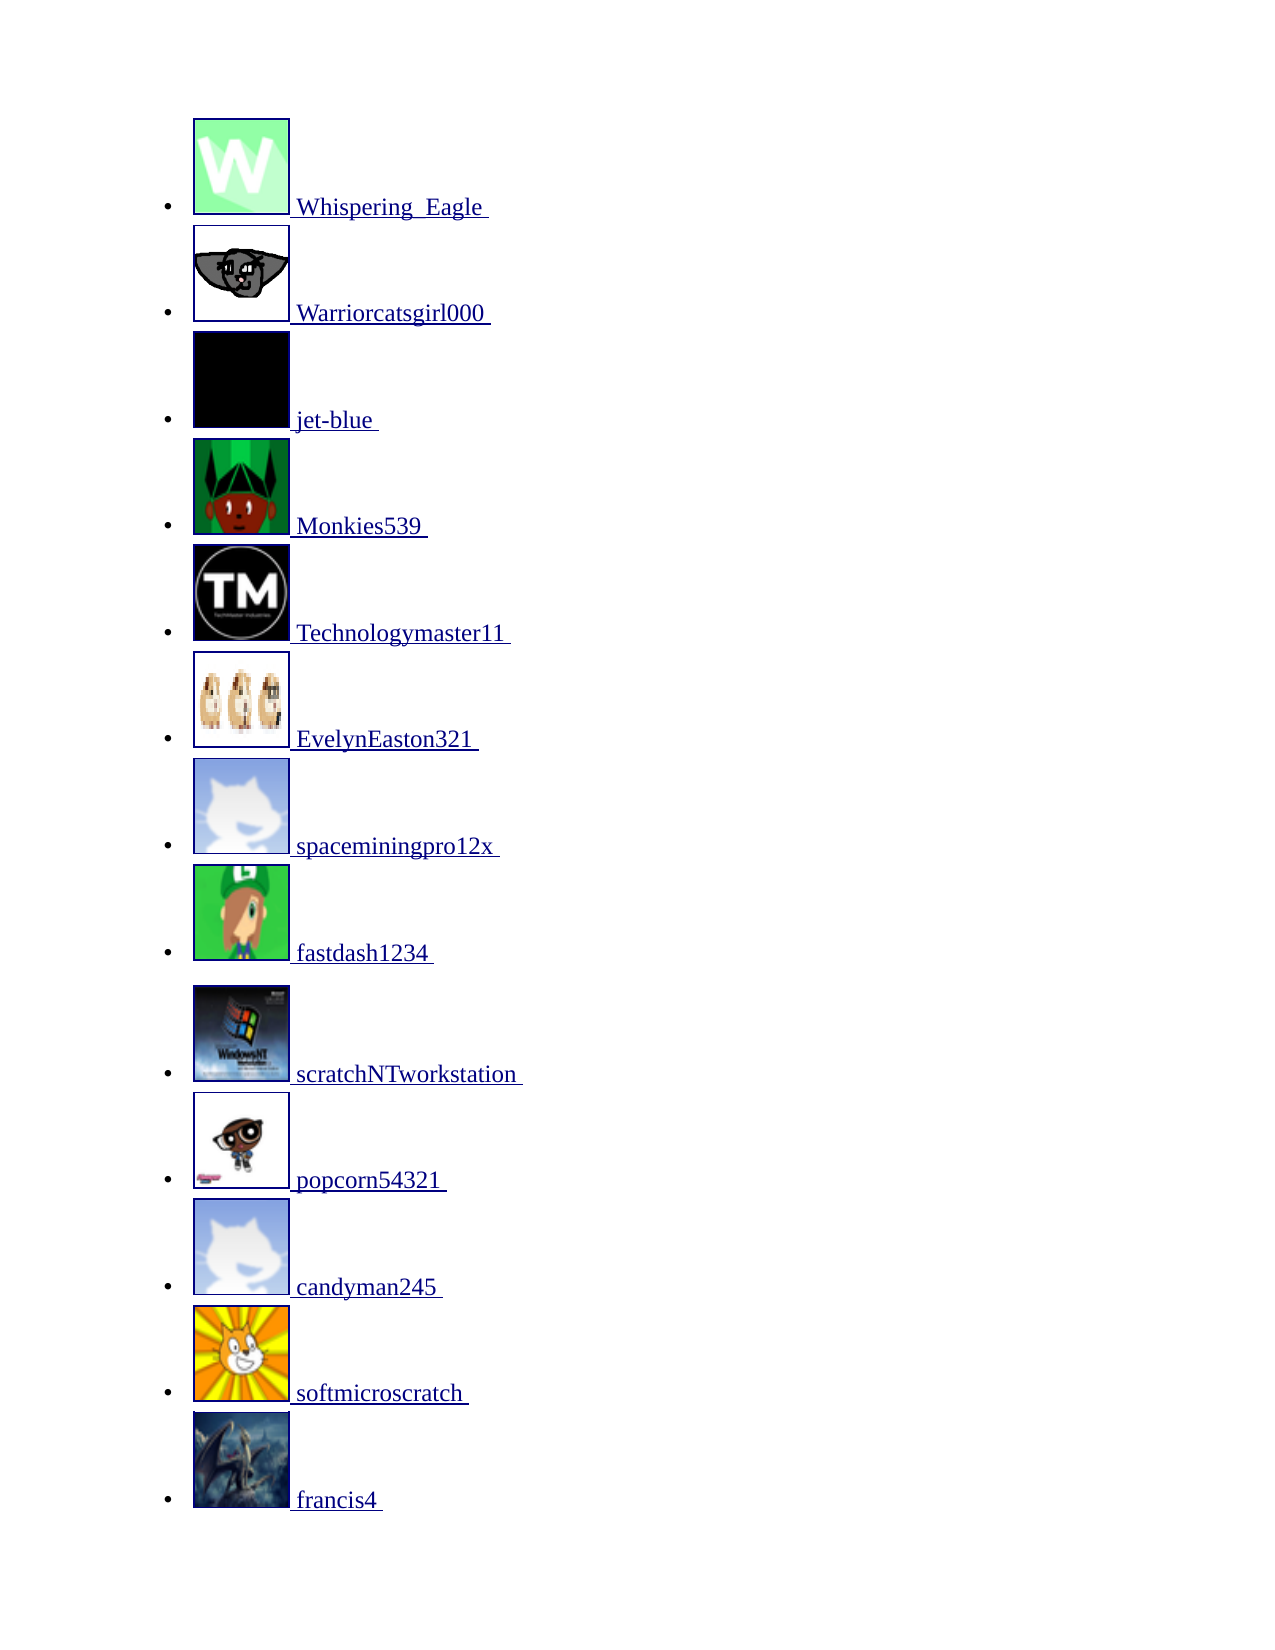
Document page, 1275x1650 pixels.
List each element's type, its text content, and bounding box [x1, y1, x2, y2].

picture [195, 759, 288, 853]
list softmicroscratch [164, 1305, 1157, 1407]
list spaceminingpro12x [164, 757, 1157, 860]
picture [195, 1200, 288, 1294]
list candyman245 [164, 1198, 1157, 1301]
list EvelynEaston321 [164, 651, 1157, 753]
picture [195, 120, 288, 213]
list scratchNTworkstation [164, 985, 1157, 1087]
list jet-blue [164, 331, 1157, 433]
list Whispering_Eagle [164, 118, 1157, 220]
picture [195, 1413, 288, 1507]
picture [195, 440, 288, 533]
picture [195, 1093, 288, 1187]
list popcorn54321 [164, 1092, 1157, 1194]
list Technologymaster11 [164, 544, 1157, 647]
picture [195, 653, 288, 746]
list francis4 [164, 1411, 1157, 1514]
list Monkies539 [164, 438, 1157, 540]
picture [195, 546, 288, 640]
picture [195, 866, 288, 959]
picture [195, 226, 288, 320]
picture [195, 987, 288, 1080]
list Warriorcatsgirl000 [164, 225, 1157, 327]
picture [195, 333, 288, 427]
list fastdash1234 [164, 864, 1157, 966]
picture [195, 1307, 288, 1400]
